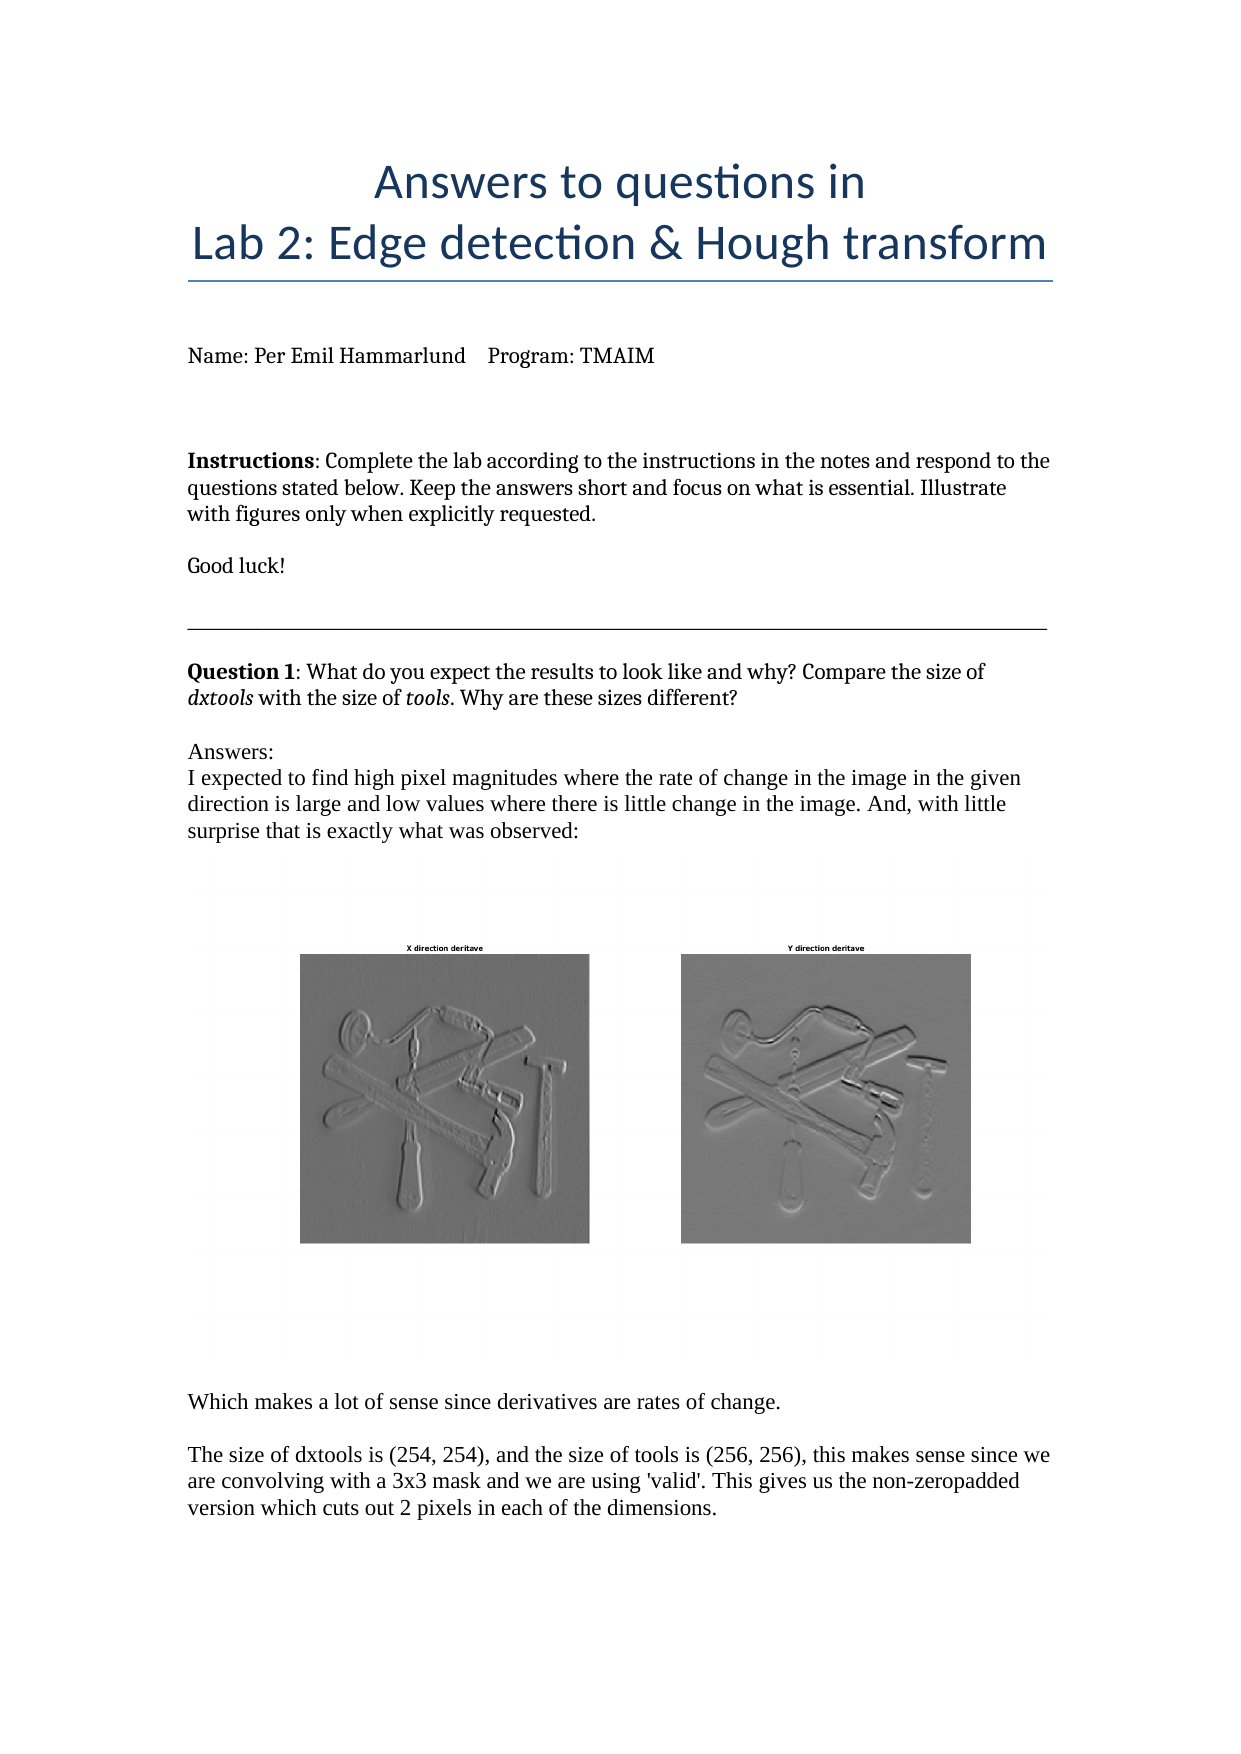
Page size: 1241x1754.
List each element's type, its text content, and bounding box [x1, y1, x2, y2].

text The size of dxtools is (254, 254), and the size of tools is (256, 256), this makes sense since we are convolving with a 3x3 mask and we are using 'valid'. This gives us the non-zeropadded version which cuts out 2 pixels in each of the dimensions. [187, 1441, 1053, 1520]
text I expected to find high pixel magnitudes where the rate of change in the image in the given direction is large and low values where there is little change in the image. And, with little surprise that is exactly what was observed: [187, 764, 1053, 843]
text Instructions: Complete the lab according to the instructions in the notes and respond to the questions stated below. Keep the answers short and focus on what is essential. Illustrate with figures only when explicitly requested. [187, 448, 1053, 527]
text Good luck! [187, 553, 1053, 580]
title Answers to questions in [187, 150, 1053, 211]
text Which makes a lot of sense since derivatives are rates of change. [187, 1388, 1053, 1415]
text ___________________________________________________________________________ [187, 606, 1053, 632]
picture [187, 853, 1053, 1362]
title Lab 2: Edge detection & Hough transform [187, 211, 1053, 282]
text Question 1: What do you expect the results to look like and why? Compare the size of dxtools with the size of tools. Why are these sizes different? [187, 659, 1053, 711]
text Answers: [187, 738, 1053, 764]
text Name: Per Emil Hammarlund Program: TMAIM [187, 342, 1053, 369]
